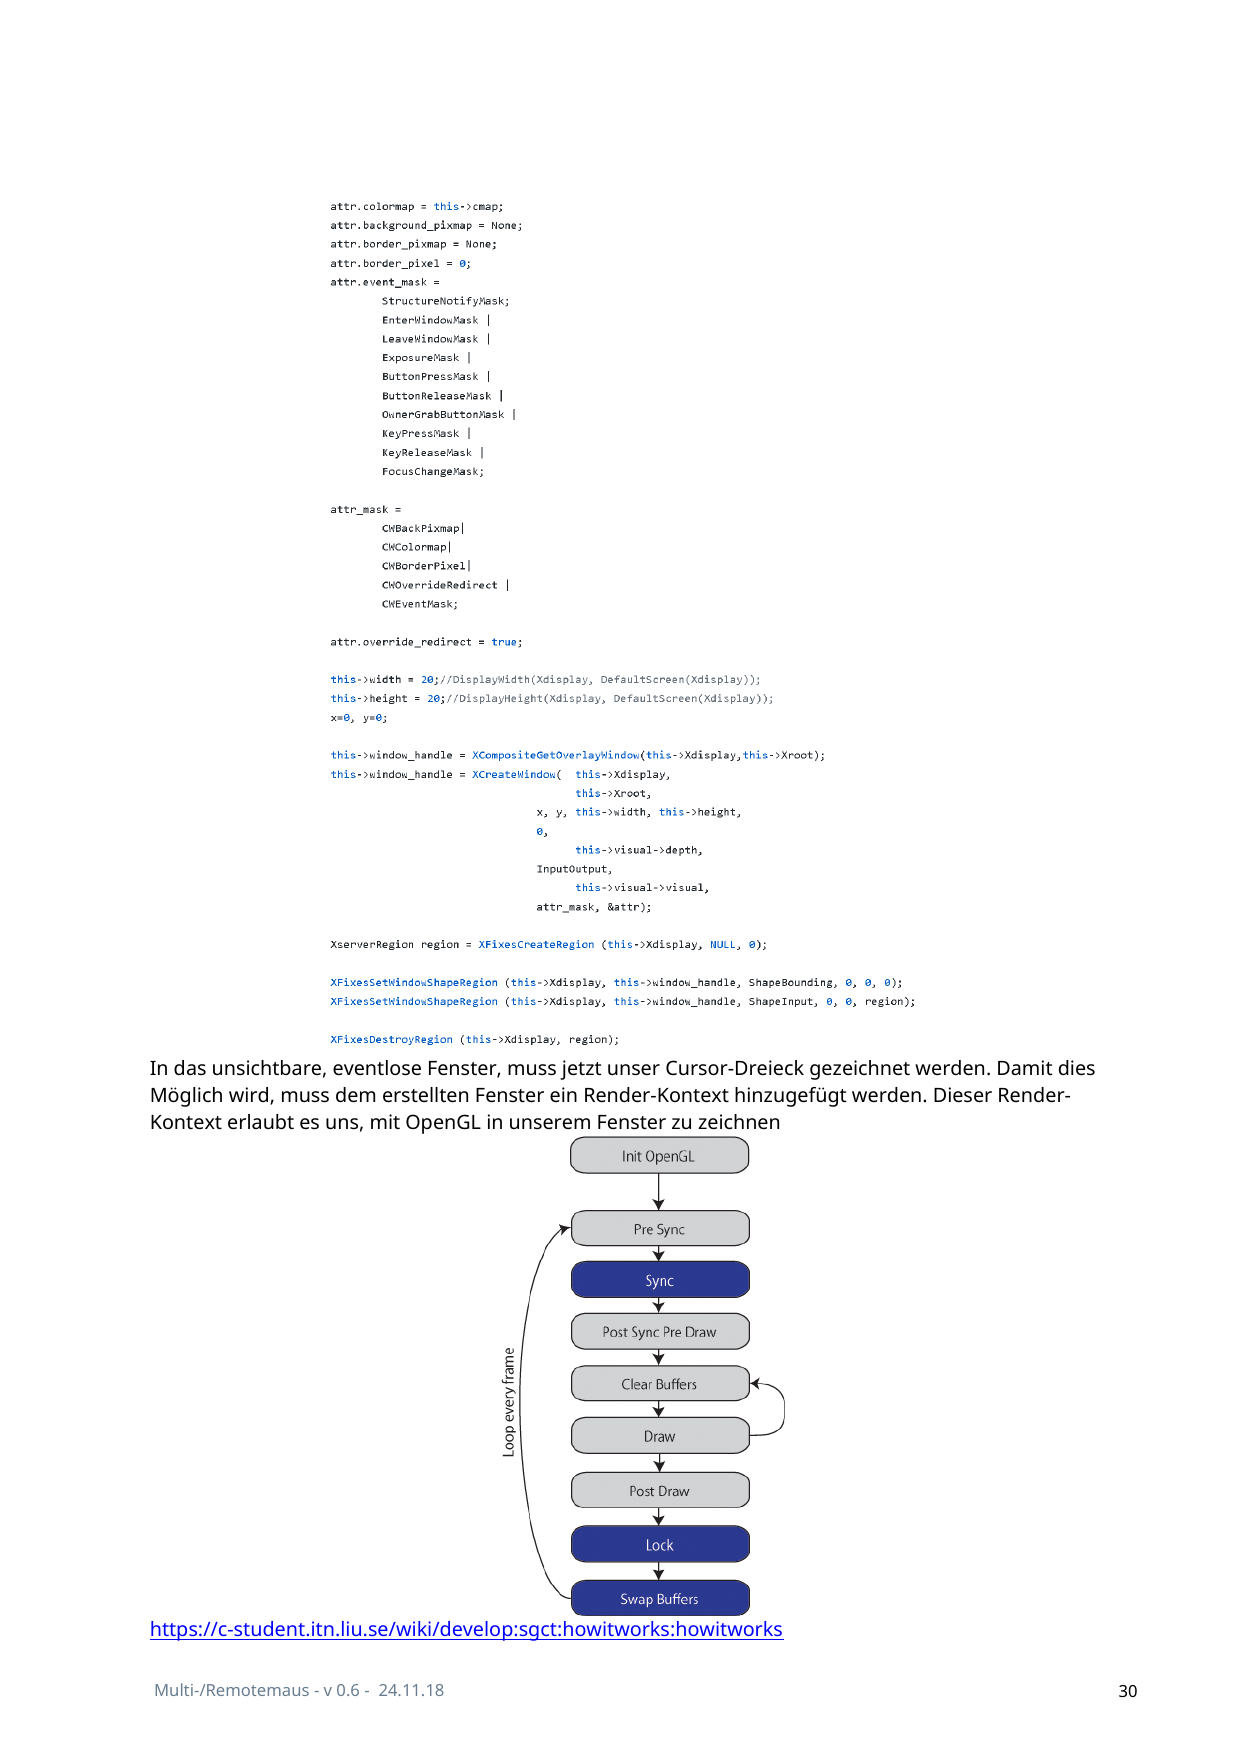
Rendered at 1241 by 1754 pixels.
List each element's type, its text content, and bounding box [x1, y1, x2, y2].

text https://c-student.itn.liu.se/wiki/develop:sgct:howitworks:howitworks [149, 1136, 1136, 1643]
text In das unsichtbare, eventlose Fenster, muss jetzt unser Cursor-Dreieck gezeichnet werden. Damit dies Möglich wird, muss dem erstellten Fenster ein Render-Kontext hinzugefügt werden. Dieser Render-Kontext erlaubt es uns, mit OpenGL in unserem Fenster zu zeichnen [149, 183, 1136, 1136]
picture [500, 1135, 785, 1616]
picture [325, 192, 936, 1055]
